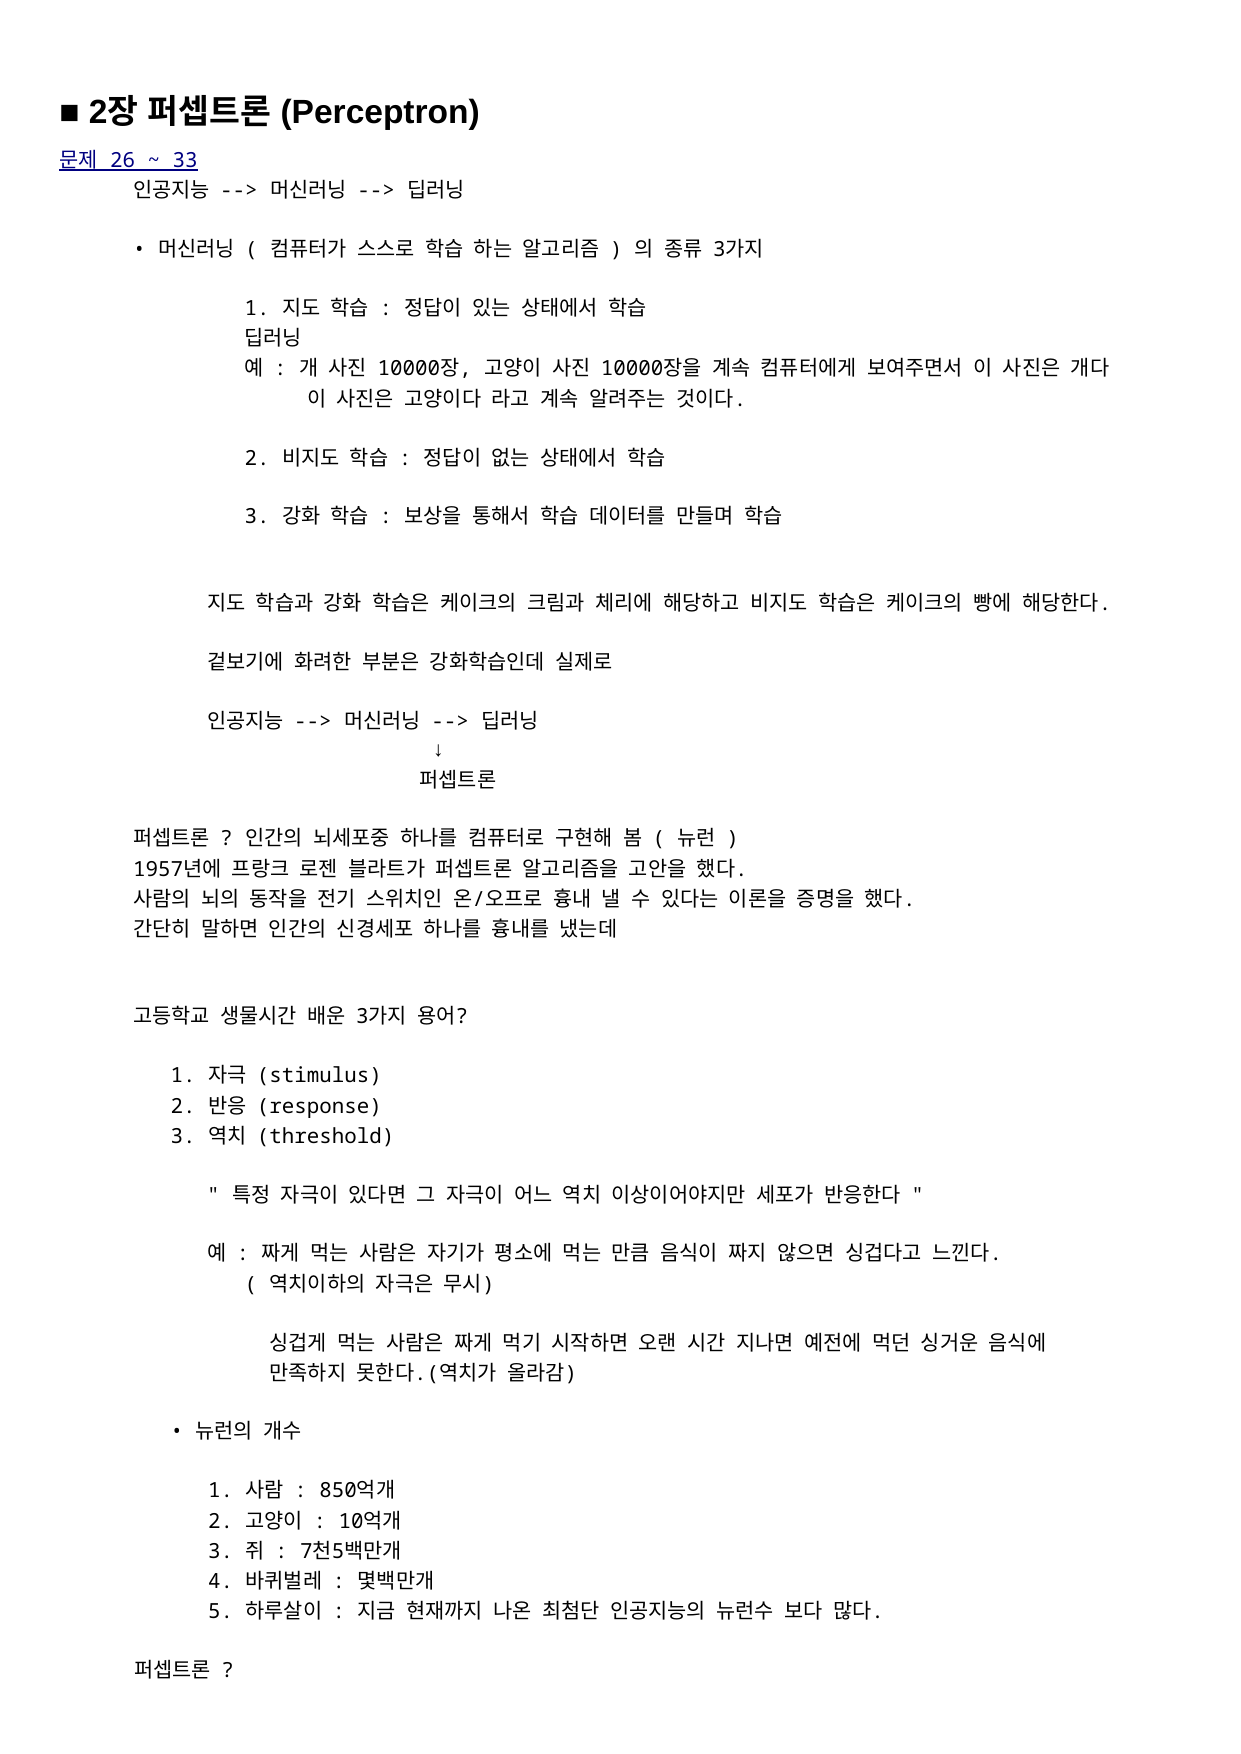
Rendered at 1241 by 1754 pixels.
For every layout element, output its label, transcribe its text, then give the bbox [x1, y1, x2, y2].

text 퍼셉트론 ? 인간의 뇌세포중 하나를 컴퓨터로 구현해 봄 ( 뉴런 ) [59, 822, 1181, 852]
text 만족하지 못한다.(역치가 올라감) [59, 1356, 1181, 1386]
text 고등학교 생물시간 배운 3가지 용어? [59, 1000, 1181, 1030]
text 2. 고양이 : 10억개 [59, 1504, 1181, 1534]
text 3. 쥐 : 7천5백만개 [59, 1534, 1181, 1564]
text 지도 학습과 강화 학습은 케이크의 크림과 체리에 해당하고 비지도 학습은 케이크의 빵에 해당한다. [59, 587, 1181, 617]
text 2. 반응 (response) [59, 1089, 1181, 1119]
text 1957년에 프랑크 로젠 블라트가 퍼셉트론 알고리즘을 고안을 했다. [59, 852, 1181, 882]
text 3. 역치 (threshold) [59, 1119, 1181, 1149]
text 퍼셉트론 ? [59, 1653, 1181, 1684]
text 딥러닝 [59, 321, 1181, 352]
text 이 사진은 고양이다 라고 계속 알려주는 것이다. [59, 382, 1181, 412]
text 4. 바퀴벌레 : 몇백만개 [59, 1564, 1181, 1595]
text 2. 비지도 학습 : 정답이 없는 상태에서 학습 [59, 441, 1181, 471]
text 인공지능 --> 머신러닝 --> 딥러닝 [59, 704, 1181, 734]
subtitle ■ 2장 퍼셉트론 (Perceptron) [59, 84, 1181, 133]
text 퍼셉트론 [59, 763, 1181, 793]
text 인공지능 --> 머신러닝 --> 딥러닝 [59, 173, 1181, 204]
text ( 역치이하의 자극은 무시) [59, 1267, 1181, 1297]
text 예 : 개 사진 10000장, 고양이 사진 10000장을 계속 컴퓨터에게 보여주면서 이 사진은 개다 [59, 352, 1181, 382]
text • 머신러닝 ( 컴퓨터가 스스로 학습 하는 알고리즘 ) 의 종류 3가지 [59, 232, 1181, 263]
text 1. 지도 학습 : 정답이 있는 상태에서 학습 [59, 291, 1181, 321]
text 5. 하루살이 : 지금 현재까지 나온 최첨단 인공지능의 뉴런수 보다 많다. [59, 1595, 1181, 1625]
text 3. 강화 학습 : 보상을 통해서 학습 데이터를 만들며 학습 [59, 499, 1181, 530]
text 예 : 짜게 먹는 사람은 자기가 평소에 먹는 만큼 음식이 짜지 않으면 싱겁다고 느낀다. [59, 1237, 1181, 1267]
text 겉보기에 화려한 부분은 강화학습인데 실제로 [59, 645, 1181, 676]
text 1. 자극 (stimulus) [59, 1058, 1181, 1089]
text " 특정 자극이 있다면 그 자극이 어느 역치 이상이어야지만 세포가 반응한다 " [59, 1178, 1181, 1208]
text • 뉴런의 개수 [59, 1415, 1181, 1445]
text 문제 26 ~ 33 [59, 145, 1181, 173]
text 1. 사람 : 850억개 [59, 1473, 1181, 1504]
text ↓ [59, 734, 1181, 763]
text 싱겁게 먹는 사람은 짜게 먹기 시작하면 오랜 시간 지나면 예전에 먹던 싱거운 음식에 [59, 1326, 1181, 1356]
text 사람의 뇌의 동작을 전기 스위치인 온/오프로 흉내 낼 수 있다는 이론을 증명을 했다. [59, 882, 1181, 913]
text 간단히 말하면 인간의 신경세포 하나를 흉내를 냈는데 [59, 913, 1181, 943]
